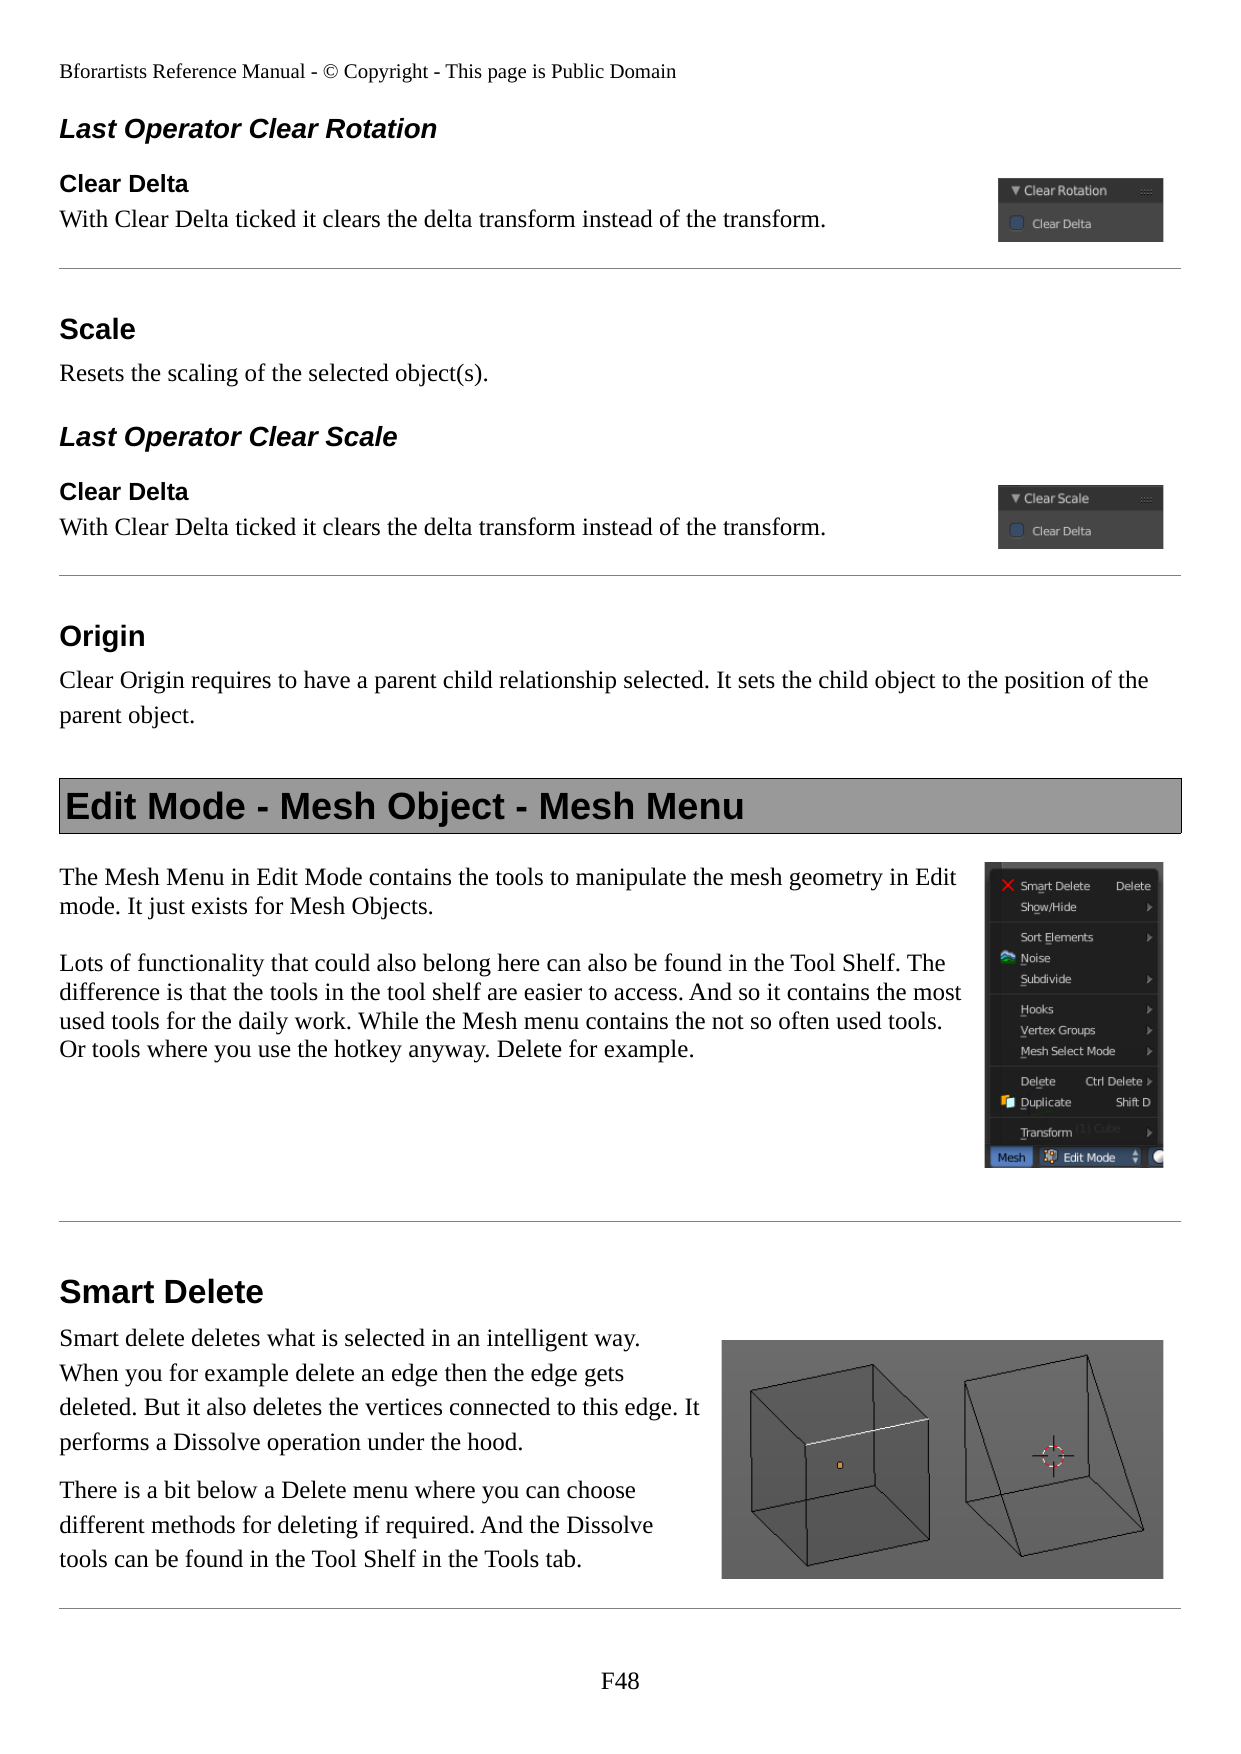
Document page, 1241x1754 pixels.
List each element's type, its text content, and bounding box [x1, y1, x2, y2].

subtitle Clear Delta [59, 169, 1181, 198]
picture [984, 862, 1164, 1168]
text Lots of functionality that could also belong here can also be found in the Tool Shelf. The difference is that the tools in the tool shelf are easier to access. And so it contains the most used tools for the daily work. While the Mesh menu contains the not so often used tools. Or tools where you use the hotkey anyway. Delete for example. [59, 948, 984, 1063]
text There is a bit below a Delete menu where you can choose different methods for deleting if required. And the Dissolve tools can be found in the Tool Shelf in the Tools tab. [59, 1476, 721, 1573]
picture [721, 1340, 1164, 1579]
table_header Edit Mode - Mesh Object - Mesh Menu [60, 779, 1181, 833]
subtitle Last Operator Clear Rotation [59, 113, 1181, 144]
subtitle Origin [59, 619, 1181, 653]
text Clear Origin requires to have a parent child relationship selected. It sets the child object to the position of the parent object. [59, 666, 1181, 729]
text With Clear Delta ticked it clears the delta transform instead of the transform. [59, 204, 998, 233]
picture [998, 178, 1164, 242]
text The Mesh Menu in Edit Mode contains the tools to manipulate the mesh geometry in Edit mode. It just exists for Mesh Objects. [59, 862, 984, 919]
subtitle Scale [59, 312, 1181, 346]
subtitle Clear Delta [59, 477, 1181, 505]
text Resets the scaling of the selected object(s). [59, 358, 1181, 387]
text With Clear Delta ticked it clears the delta transform instead of the transform. [59, 512, 998, 540]
text Smart delete deletes what is selected in an intelligent way. When you for example delete an edge then the edge gets deleted. But it also deletes the vertices connected to this edge. It performs a Dissolve operation under the hood. [59, 1323, 1181, 1455]
picture [998, 485, 1164, 549]
subtitle Smart Delete [59, 1272, 1181, 1311]
subtitle Last Operator Clear Scale [59, 420, 1181, 452]
